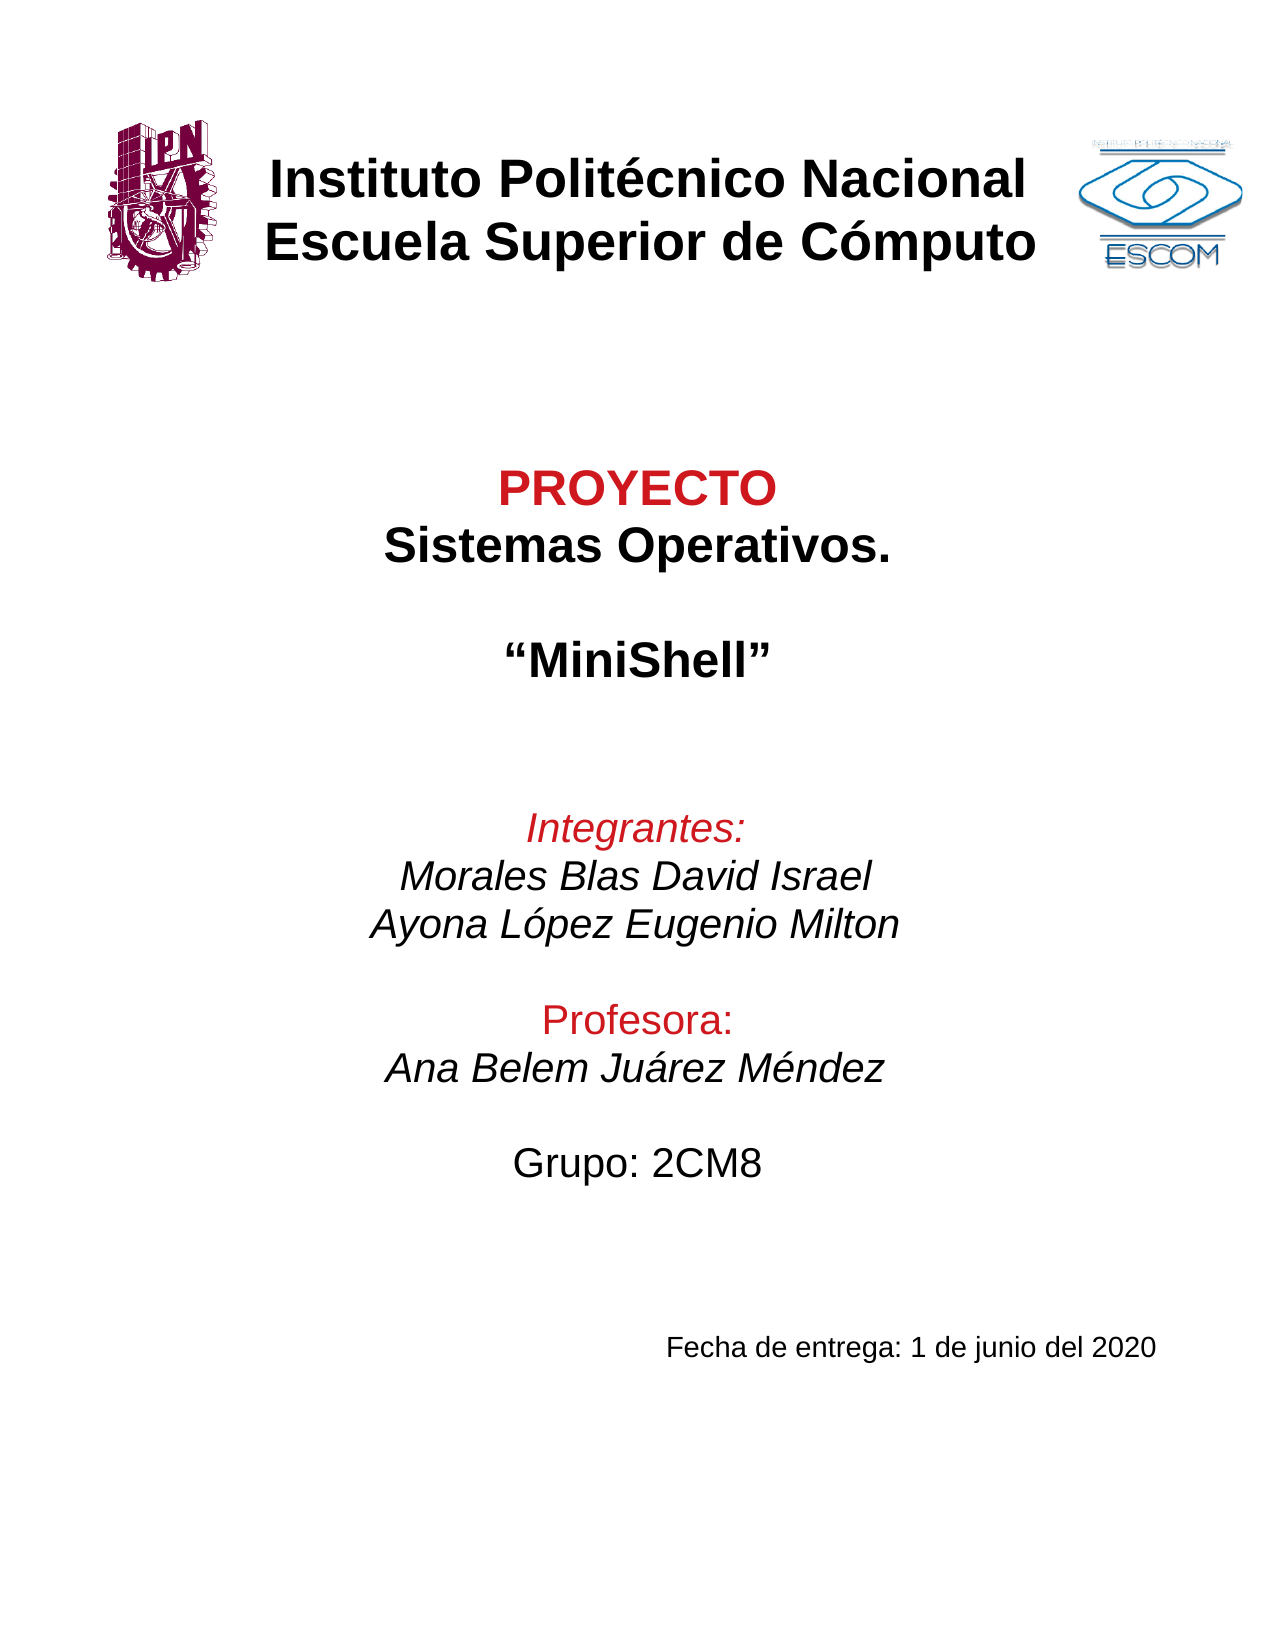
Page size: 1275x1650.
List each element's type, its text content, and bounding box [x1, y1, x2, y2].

text Instituto Politécnico Nacional [118, 147, 1157, 209]
text Profesora: [118, 995, 1157, 1043]
text Sistemas Operativos. [118, 516, 1157, 573]
text Fecha de entrega: 1 de junio del 2020 [118, 1330, 1157, 1364]
text PROYECTO [118, 458, 1157, 516]
text Ayona López Eugenio Milton [118, 899, 1157, 947]
text Ana Belem Juárez Méndez [118, 1043, 1157, 1091]
text “MiniShell” [118, 631, 1157, 688]
text Grupo: 2CM8 [118, 1139, 1157, 1187]
text Integrantes: [118, 803, 1157, 851]
text Escuela Superior de Cómputo [118, 209, 1157, 271]
text Morales Blas David Israel [118, 851, 1157, 899]
